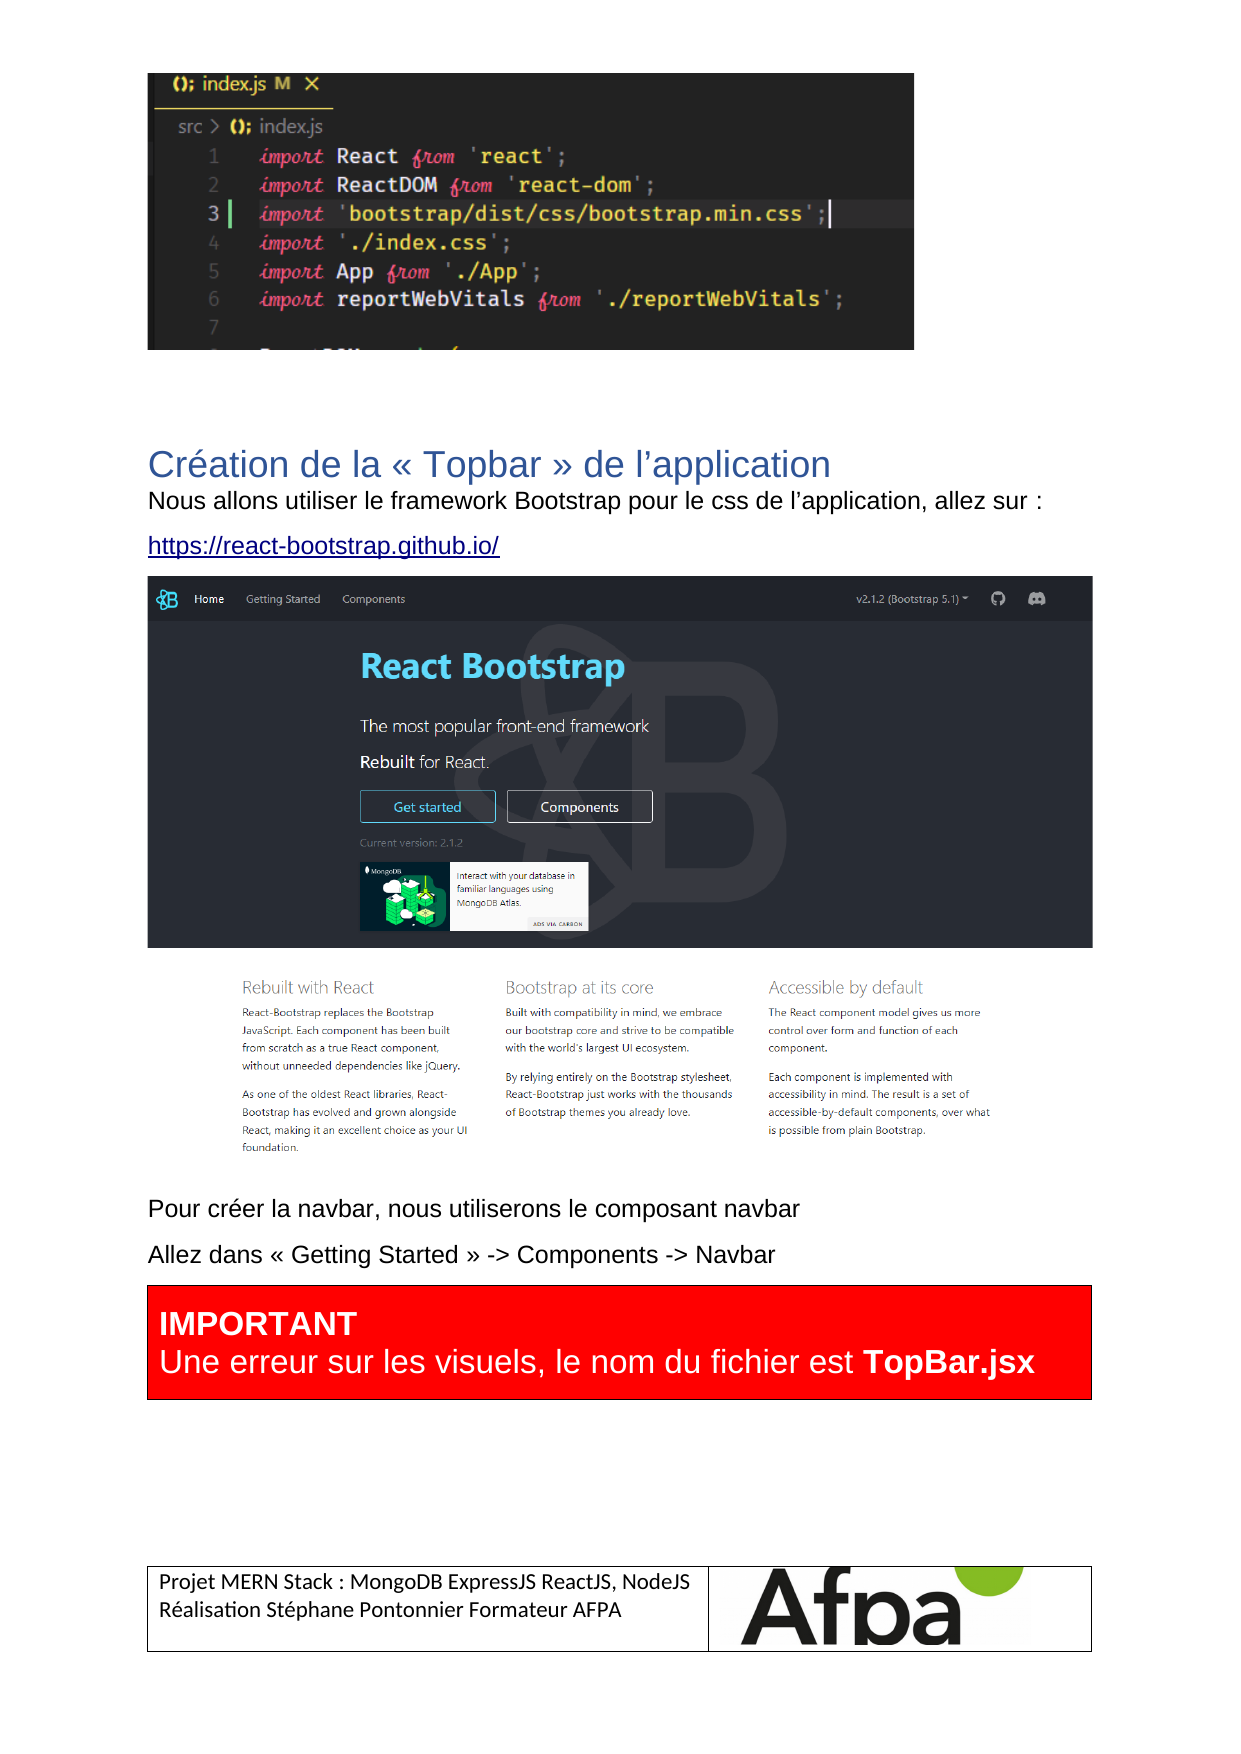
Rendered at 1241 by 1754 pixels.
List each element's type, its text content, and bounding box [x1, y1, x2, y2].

text Pour créer la navbar, nous utiliserons le composant navbar [148, 1194, 1093, 1223]
table_header IMPORTANT Une erreur sur les visuels, le nom du fichier est TopBar.jsx [148, 1286, 1091, 1399]
subtitle Création de la « Topbar » de l’application [148, 443, 1093, 486]
text Nous allons utiliser le framework Bootstrap pour le css de l’application, allez sur : [148, 486, 1093, 514]
text https://react-bootstrap.github.io/ [148, 531, 1093, 560]
text Allez dans « Getting Started » -> Components -> Navbar [148, 1240, 1093, 1269]
